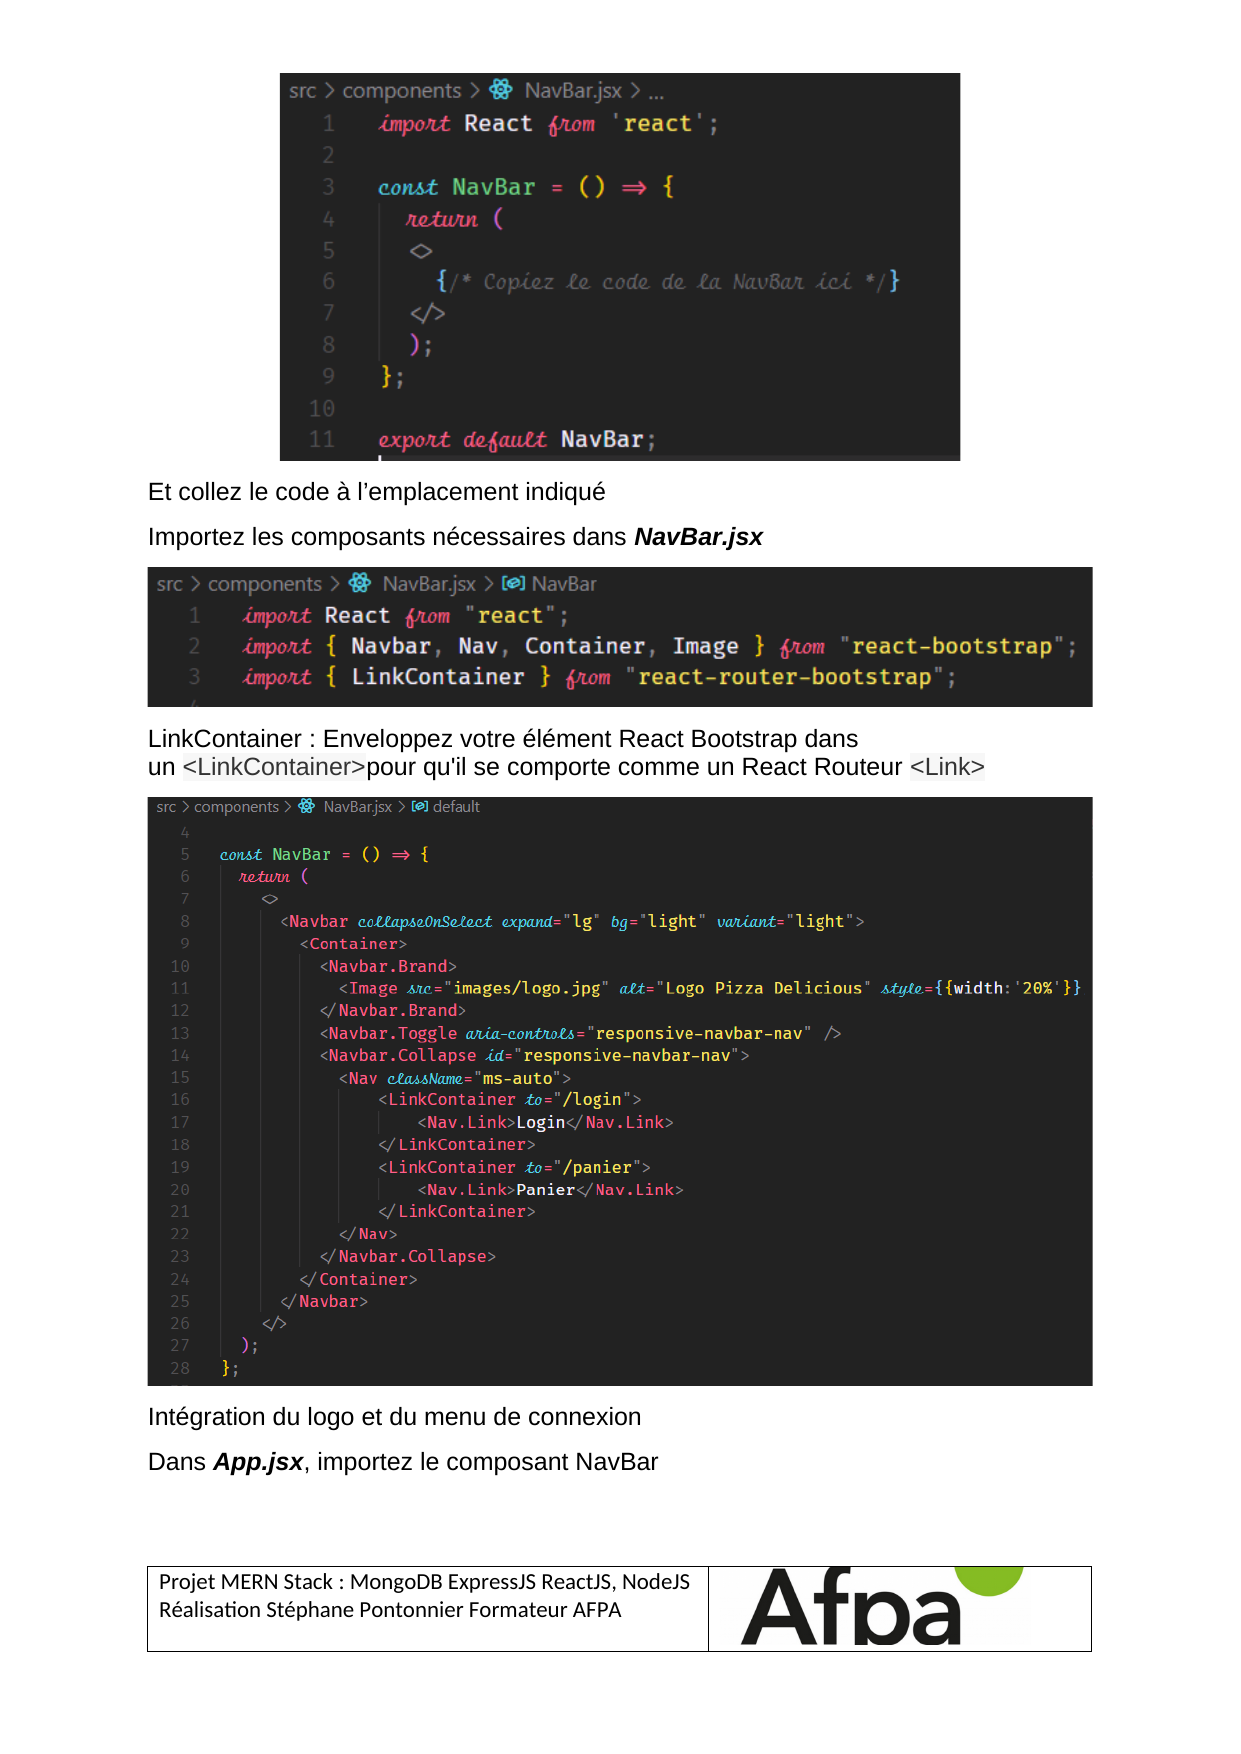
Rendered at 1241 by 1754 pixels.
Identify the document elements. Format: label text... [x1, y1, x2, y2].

text Intégration du logo et du menu de connexion [148, 1402, 1093, 1431]
text Et collez le code à l’emplacement indiqué [148, 477, 1093, 506]
text Dans App.jsx, importez le composant NavBar [148, 1447, 1093, 1476]
text LinkContainer : Enveloppez votre élément React Bootstrap dans un <LinkContainer>pour qu'il se comporte comme un React Routeur <Link> [148, 724, 1093, 781]
text Importez les composants nécessaires dans NavBar.jsx [148, 522, 1093, 551]
